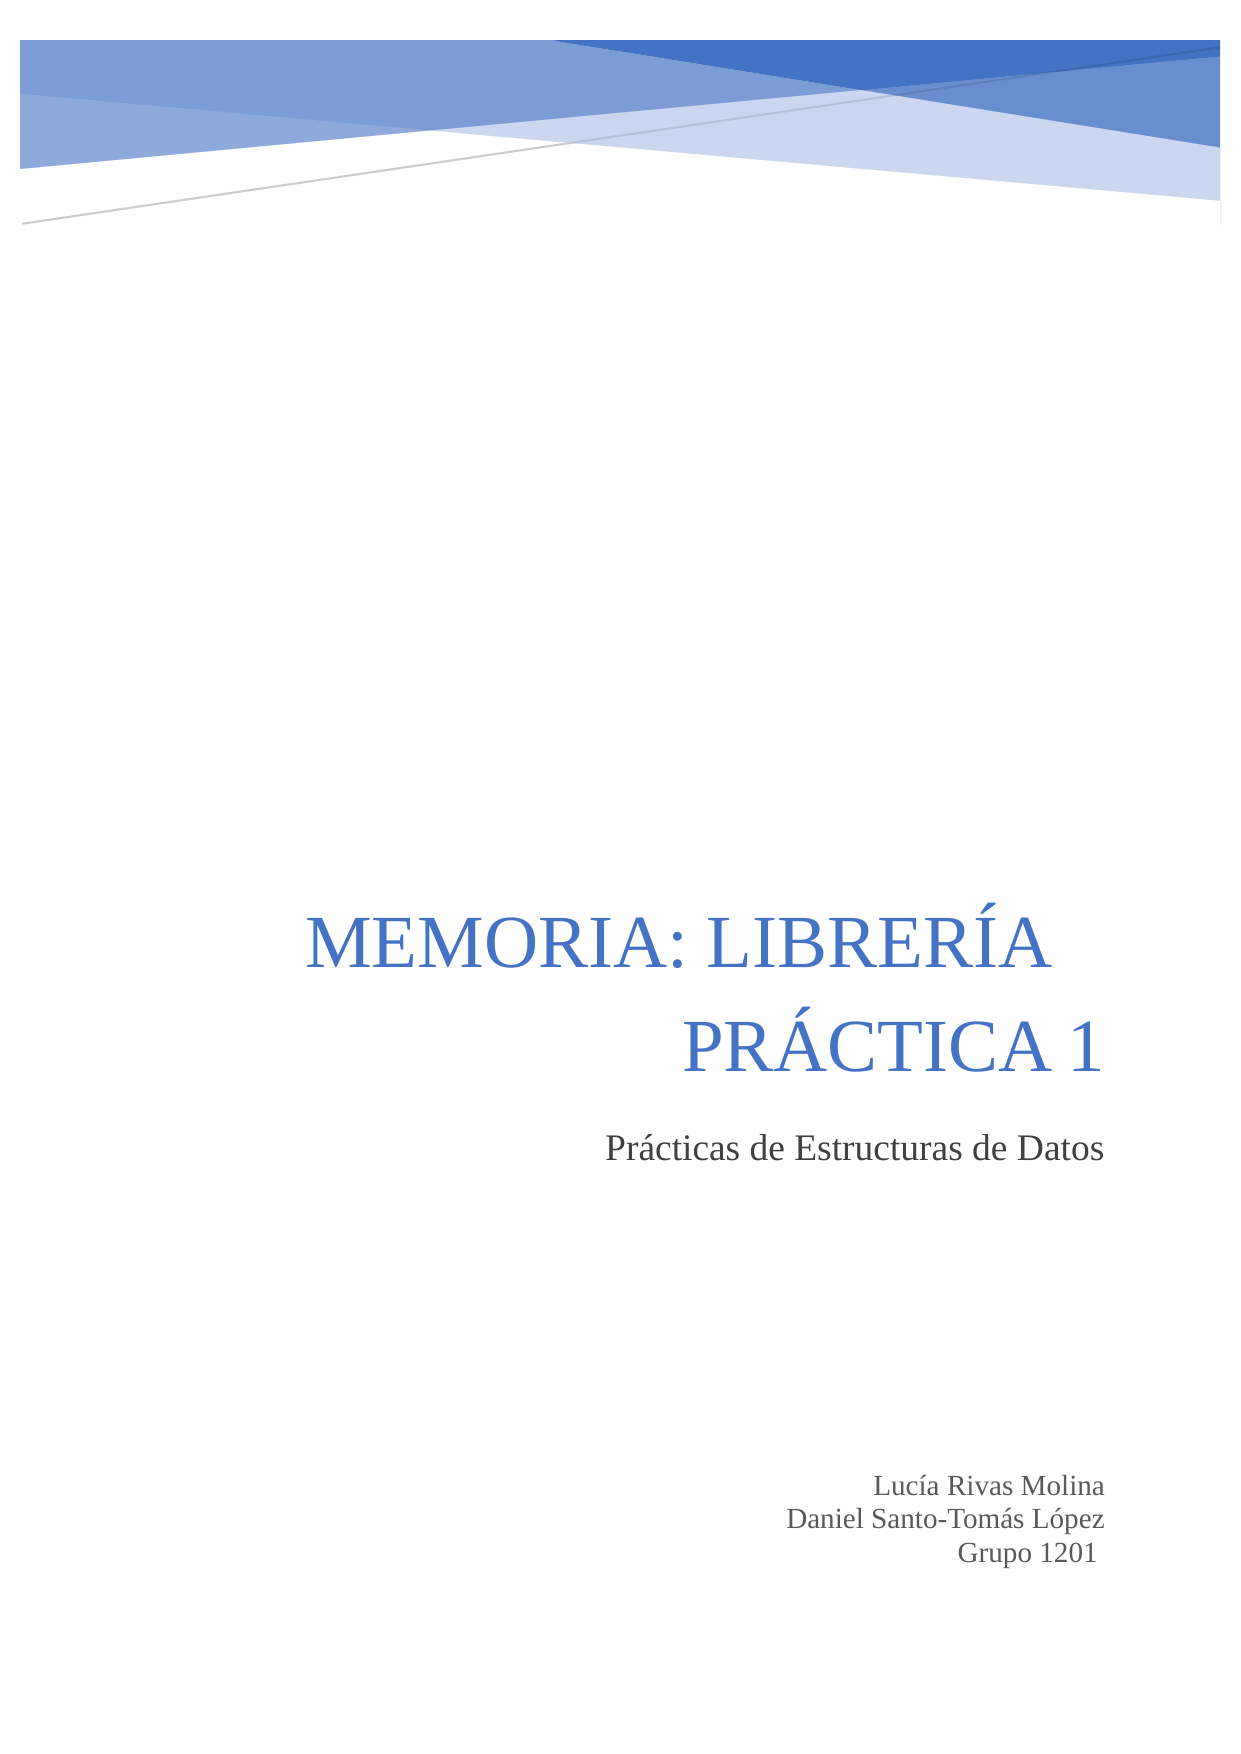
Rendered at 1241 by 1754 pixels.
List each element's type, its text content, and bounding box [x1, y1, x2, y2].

text Grupo 1201 [286, 1535, 1105, 1568]
text Memoria: librería Práctica 1 [286, 898, 1105, 1087]
text Lucía Rivas Molina [286, 1468, 1105, 1501]
text Daniel Santo-Tomás López [286, 1501, 1105, 1535]
text Prácticas de Estructuras de Datos [286, 1125, 1105, 1168]
picture [20, 40, 1221, 240]
